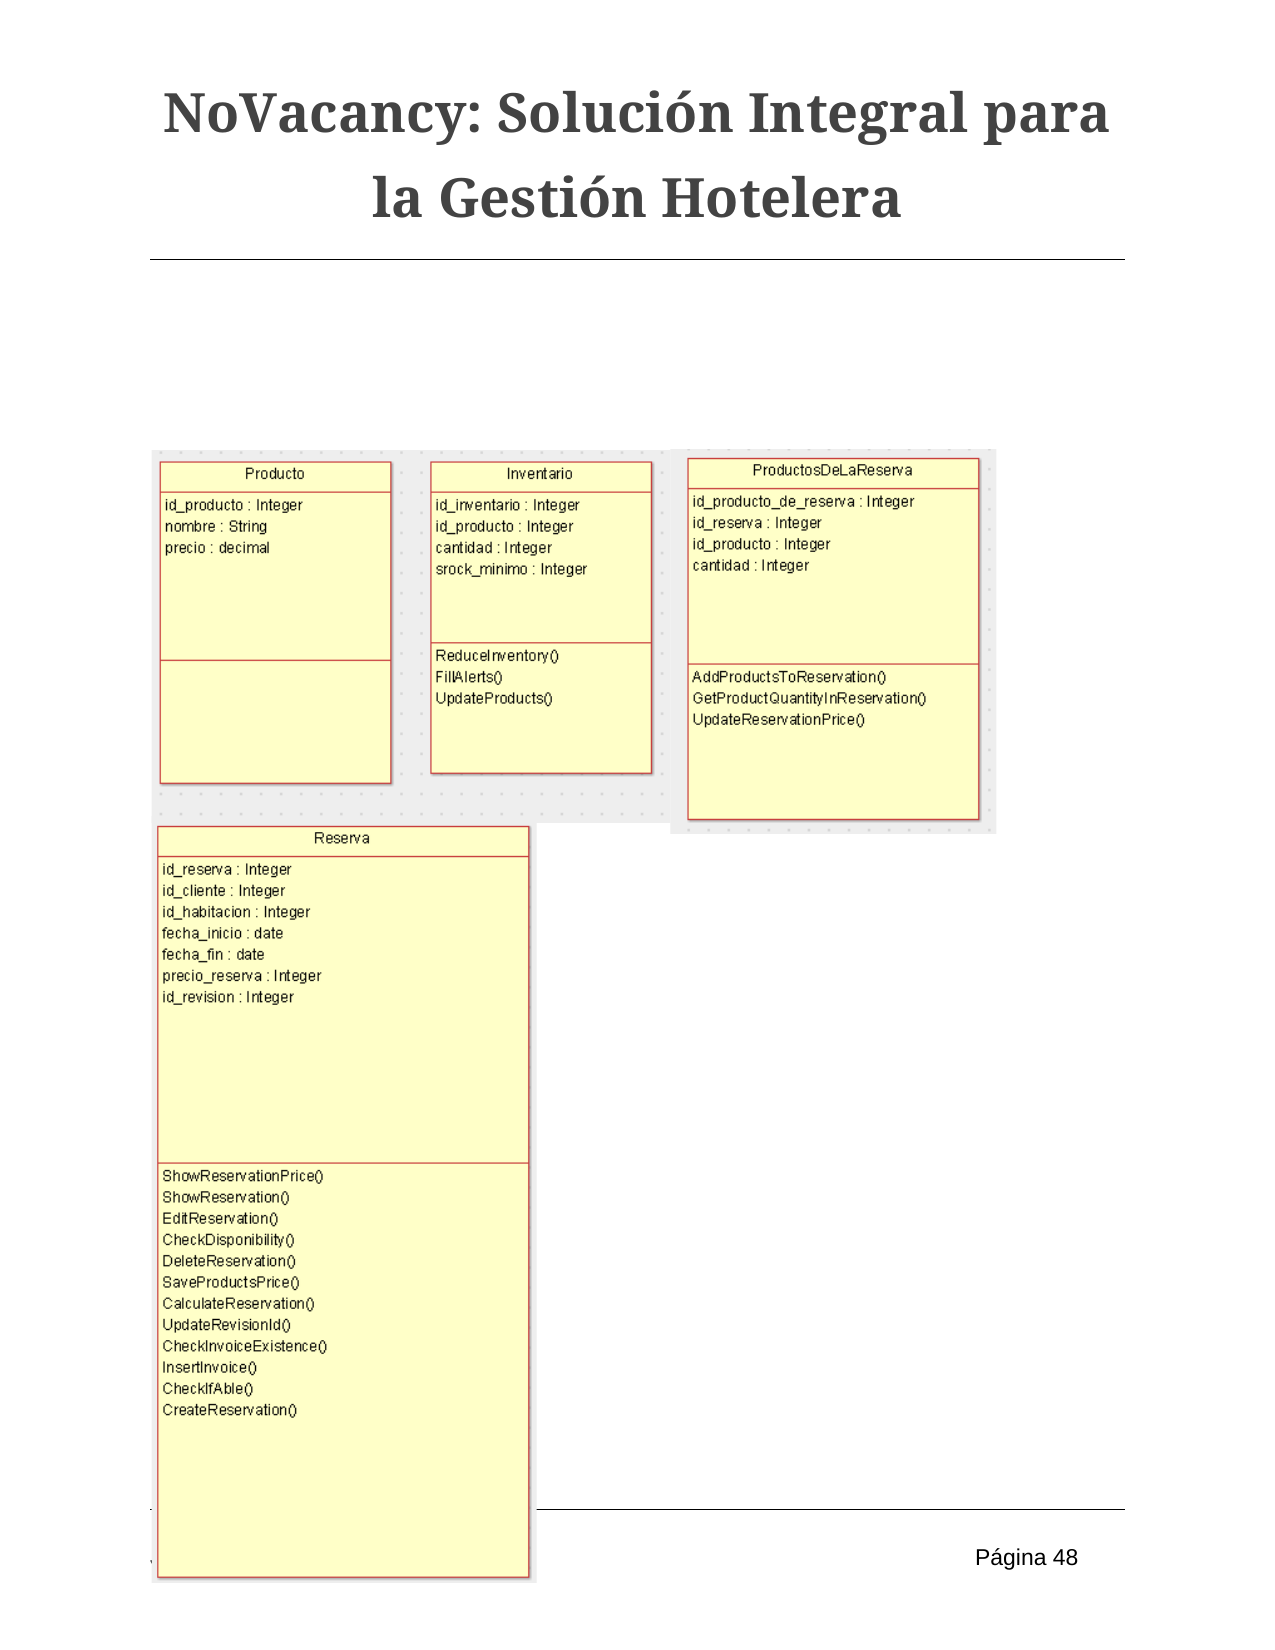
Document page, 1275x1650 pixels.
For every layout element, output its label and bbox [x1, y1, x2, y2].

picture [151, 449, 997, 1583]
